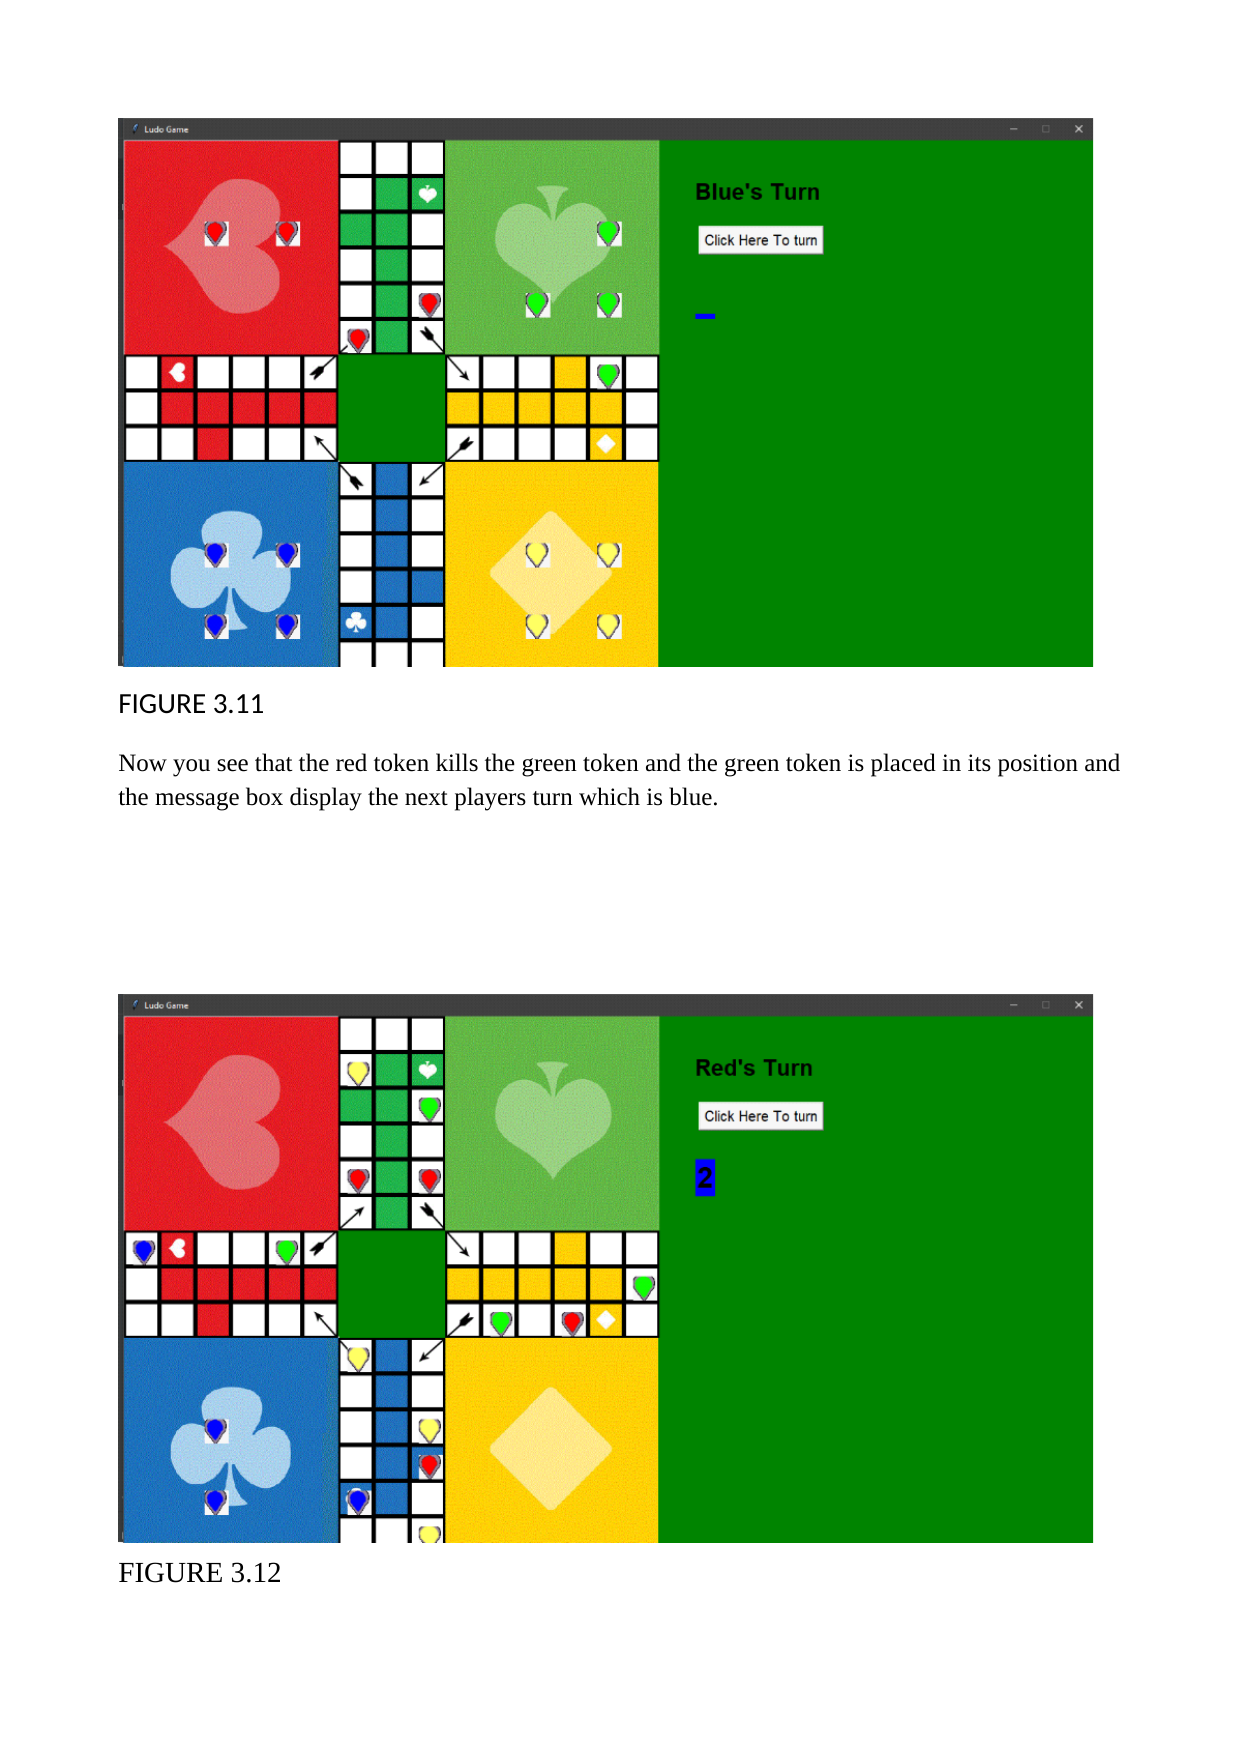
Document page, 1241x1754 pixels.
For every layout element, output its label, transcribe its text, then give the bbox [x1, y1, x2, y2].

text FIGURE 3.12 [118, 994, 1122, 1589]
text FIGURE 3.11 [118, 118, 1122, 722]
text Now you see that the red token kills the green token and the green token is placed in its position and the message box display the next players turn which is blue. [118, 748, 1122, 810]
